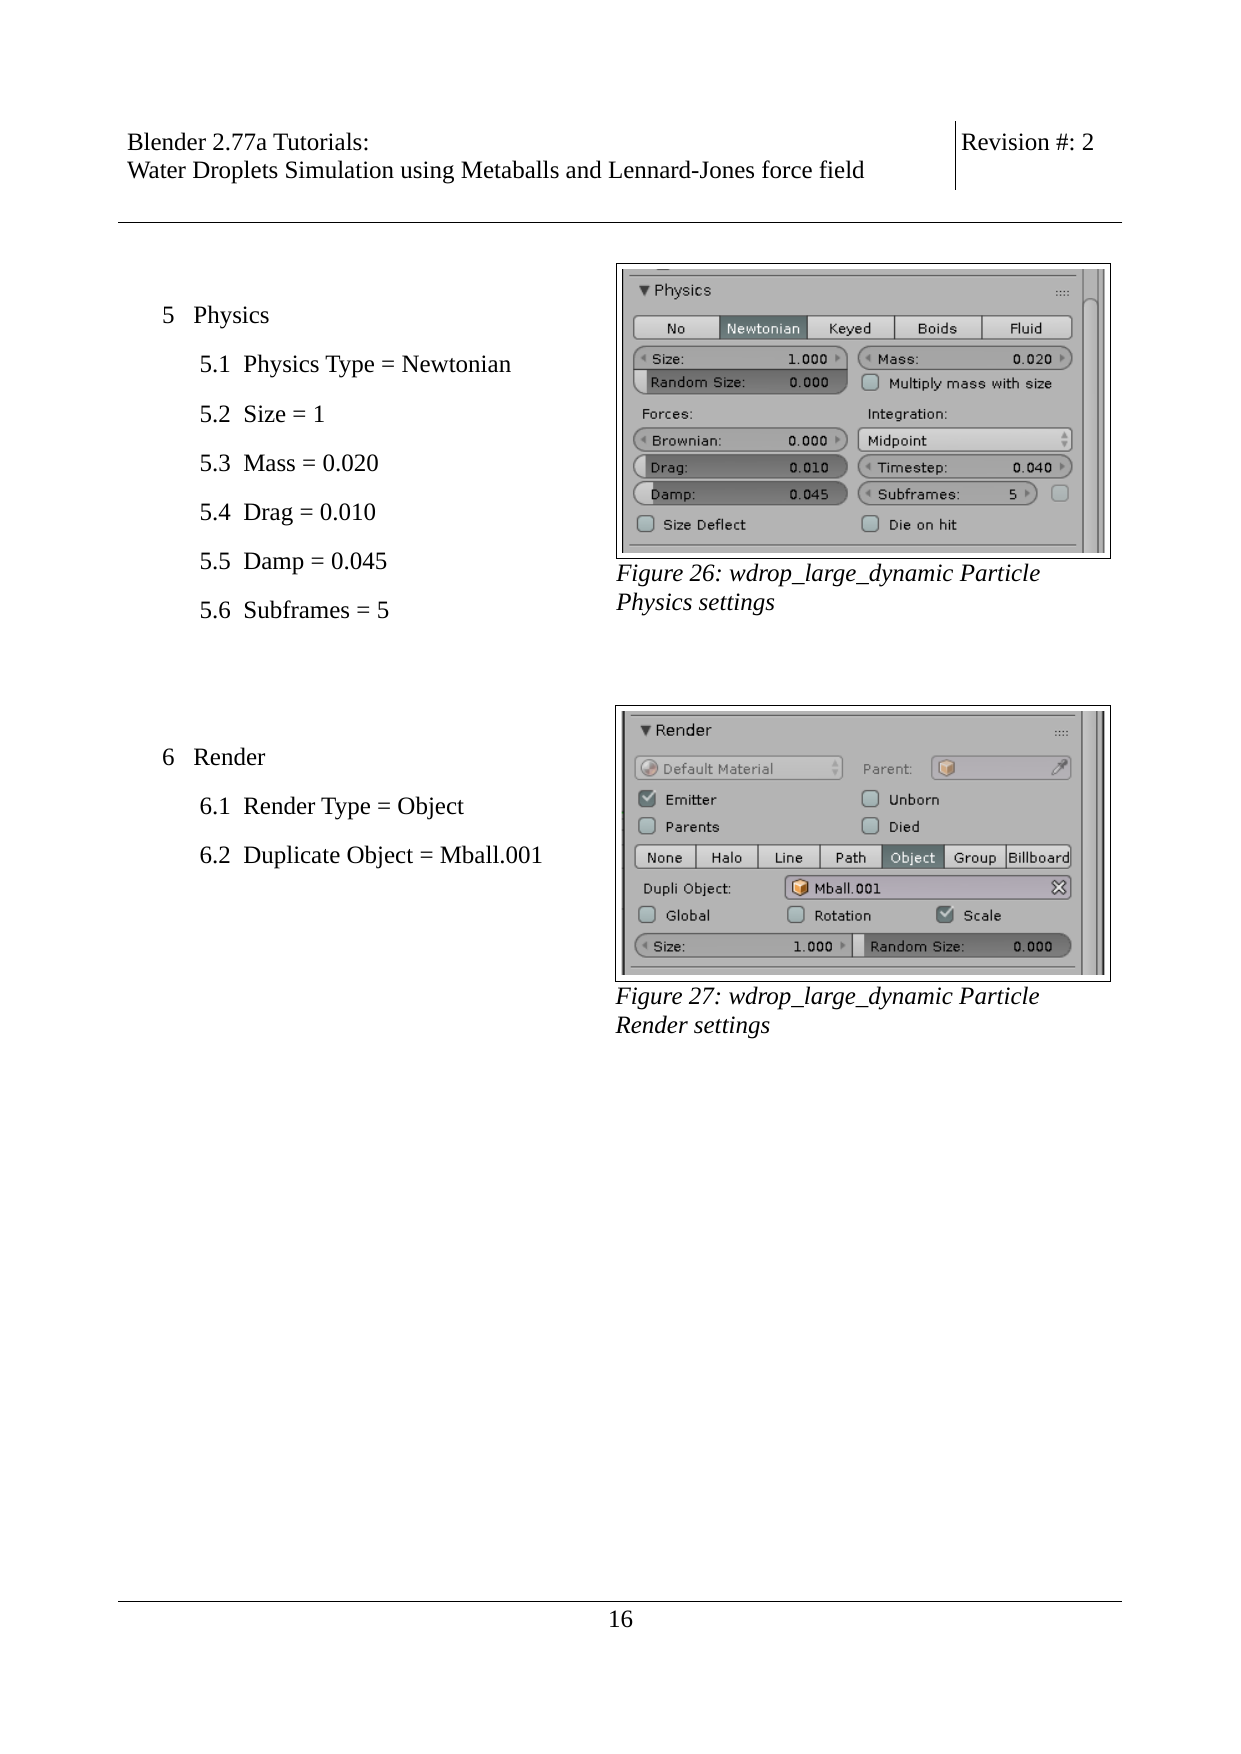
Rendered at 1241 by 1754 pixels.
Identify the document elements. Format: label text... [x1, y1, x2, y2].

list Damp = 0.045 [193, 546, 616, 574]
list Duplicate Object = Mball.001 [193, 840, 615, 869]
picture [621, 711, 1105, 975]
list [1111, 546, 1122, 574]
list Render [156, 742, 615, 771]
text [616, 706, 1110, 981]
list Subframes = 5 [193, 595, 1122, 624]
list [1111, 497, 1122, 526]
list [1111, 399, 1122, 427]
list Render Type = Object [193, 791, 615, 820]
text Figure 27: wdrop_large_dynamic Particle Render settings [615, 982, 1111, 1039]
list [1111, 301, 1122, 329]
list [1111, 742, 1122, 771]
list Physics Type = Newtonian [193, 349, 616, 378]
text Figure 26: wdrop_large_dynamic Particle Physics settings [616, 559, 1111, 616]
list Mass = 0.020 [193, 448, 616, 476]
list Drag = 0.010 [193, 497, 616, 526]
list Size = 1 [193, 399, 616, 427]
list [1111, 448, 1122, 476]
list Physics [156, 301, 616, 329]
picture [622, 269, 1105, 553]
text Figure 26: wdrop_large_dynamic Particle Physics settings [617, 264, 1110, 558]
